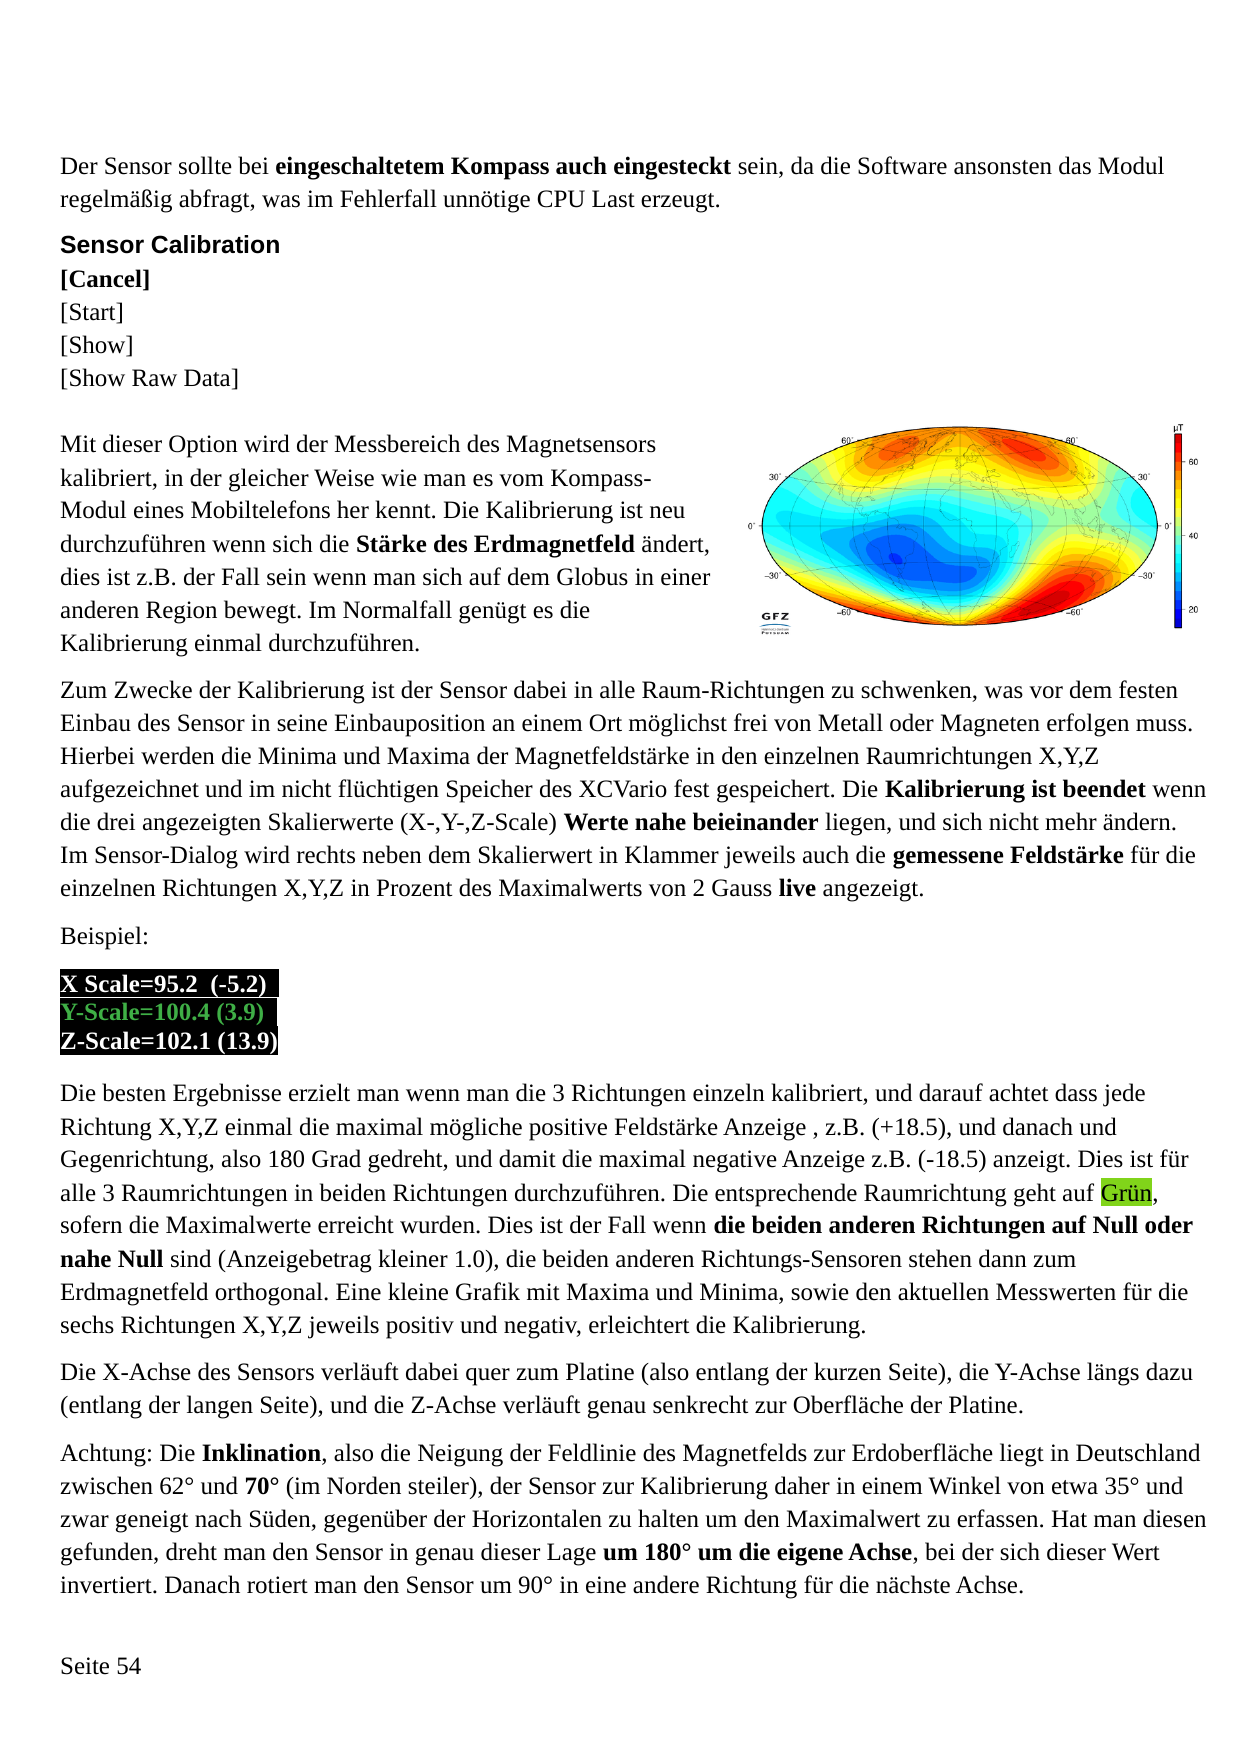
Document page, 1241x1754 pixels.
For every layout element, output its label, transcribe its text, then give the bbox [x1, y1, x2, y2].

text Y-Scale=100.4 (3.9) [60, 997, 1207, 1026]
text Mit dieser Option wird der Messbereich des Magnetsensors kalibriert, in der gleicher Weise wie man es vom Kompass-Modul eines Mobiltelefons her kennt. Die Kalibrierung ist neu durchzuführen wenn sich die Stärke des Erdmagnetfeld ändert, dies ist z.B. der Fall sein wenn man sich auf dem Globus in einer anderen Region bewegt. Im Normalfall genügt es die Kalibrierung einmal durchzuführen. [60, 429, 1207, 656]
text [Start] [60, 297, 1207, 326]
text Die X-Achse des Sensors verläuft dabei quer zum Platine (also entlang der kurzen Seite), die Y-Achse längs dazu (entlang der langen Seite), und die Z-Achse verläuft genau senkrecht zur Oberfläche der Platine. [60, 1357, 1207, 1419]
text Achtung: Die Inklination, also die Neigung der Feldlinie des Magnetfelds zur Erdoberfläche liegt in Deutschland zwischen 62° und 70° (im Norden steiler), der Sensor zur Kalibrierung daher in einem Winkel von etwa 35° und zwar geneigt nach Süden, gegenüber der Horizontalen zu halten um den Maximalwert zu erfassen. Hat man diesen gefunden, dreht man den Sensor in genau dieser Lage um 180° um die eigene Achse, bei der sich dieser Wert invertiert. Danach rotiert man den Sensor um 90° in eine andere Richtung für die nächste Achse. [60, 1438, 1207, 1599]
text [Cancel] [60, 264, 1207, 293]
subtitle Sensor Calibration [60, 230, 1207, 258]
text Der Sensor sollte bei eingeschaltetem Kompass auch eingesteckt sein, da die Software ansonsten das Modul regelmäßig abfragt, was im Fehlerfall unnötige CPU Last erzeugt. [60, 151, 1207, 213]
text [Show] [60, 331, 1207, 359]
text [Show Raw Data] [60, 363, 1207, 392]
picture [745, 422, 1199, 637]
text X Scale=95.2 (-5.2) [60, 969, 1207, 997]
text Zum Zwecke der Kalibrierung ist der Sensor dabei in alle Raum-Richtungen zu schwenken, was vor dem festen Einbau des Sensor in seine Einbauposition an einem Ort möglichst frei von Metall oder Magneten erfolgen muss. Hierbei werden die Minima und Maxima der Magnetfeldstärke in den einzelnen Raumrichtungen X,Y,Z aufgezeichnet und im nicht flüchtigen Speicher des XCVario fest gespeichert. Die Kalibrierung ist beendet wenn die drei angezeigten Skalierwerte (X-,Y-,Z-Scale) Werte nahe beieinander liegen, und sich nicht mehr ändern. Im Sensor-Dialog wird rechts neben dem Skalierwert in Klammer jeweils auch die gemessene Feldstärke für die einzelnen Richtungen X,Y,Z in Prozent des Maximalwerts von 2 Gauss live angezeigt. [60, 675, 1207, 902]
text Beispiel: [60, 921, 1207, 950]
text Die besten Ergebnisse erzielt man wenn man die 3 Richtungen einzeln kalibriert, und darauf achtet dass jede Richtung X,Y,Z einmal die maximal mögliche positive Feldstärke Anzeige , z.B. (+18.5), und danach und Gegenrichtung, also 180 Grad gedreht, und damit die maximal negative Anzeige z.B. (-18.5) anzeigt. Dies ist für alle 3 Raumrichtungen in beiden Richtungen durchzuführen. Die entsprechende Raumrichtung geht auf Grün, sofern die Maximalwerte erreicht wurden. Dies ist der Fall wenn die beiden anderen Richtungen auf Null oder nahe Null sind (Anzeigebetrag kleiner 1.0), die beiden anderen Richtungs-Sensoren stehen dann zum Erdmagnetfeld orthogonal. Eine kleine Grafik mit Maxima und Minima, sowie den aktuellen Messwerten für die sechs Richtungen X,Y,Z jeweils positiv und negativ, erleichtert die Kalibrierung. [60, 1078, 1207, 1338]
text Z-Scale=102.1 (13.9) [60, 1026, 1207, 1055]
